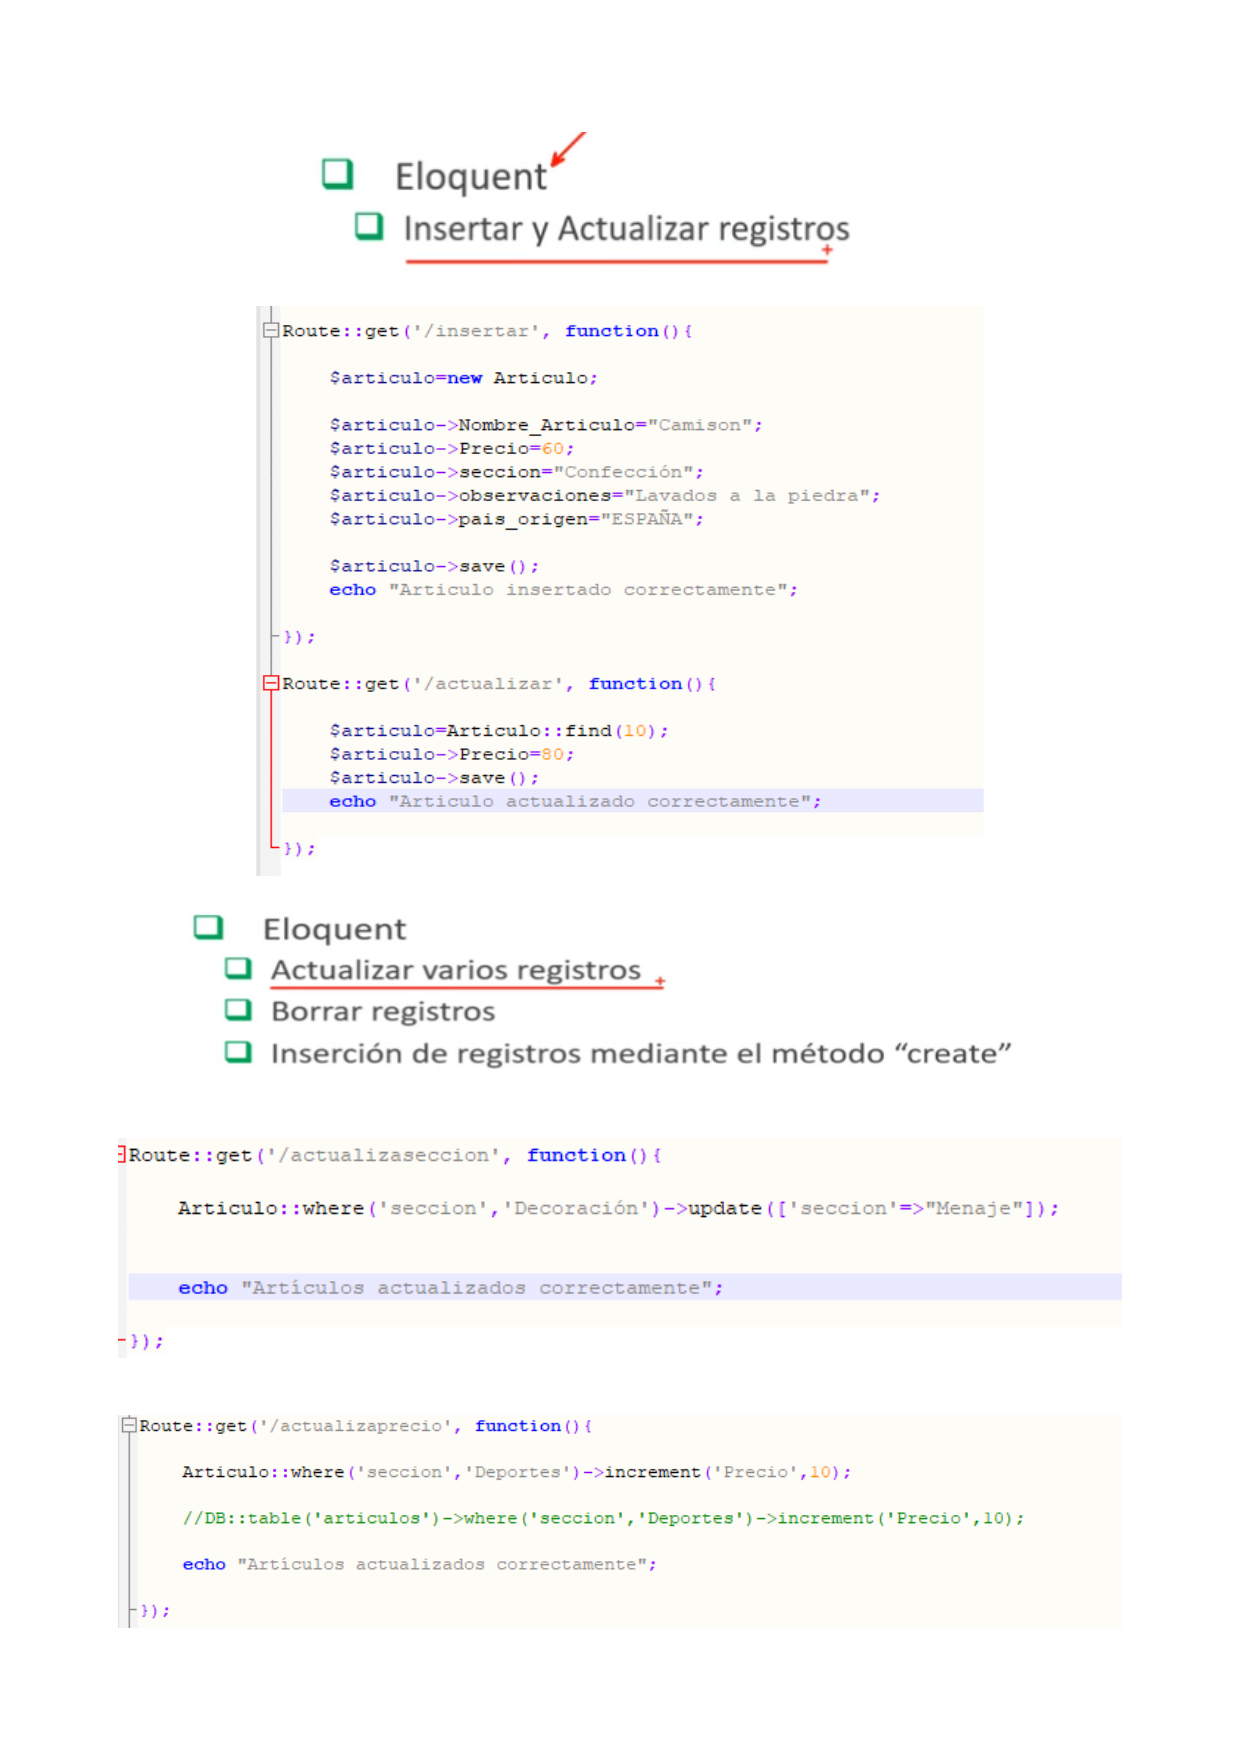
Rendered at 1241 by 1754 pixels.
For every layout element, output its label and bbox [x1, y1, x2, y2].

picture [118, 1138, 1122, 1358]
picture [256, 306, 984, 876]
picture [155, 904, 1085, 1110]
picture [302, 132, 886, 278]
picture [118, 1415, 1122, 1628]
